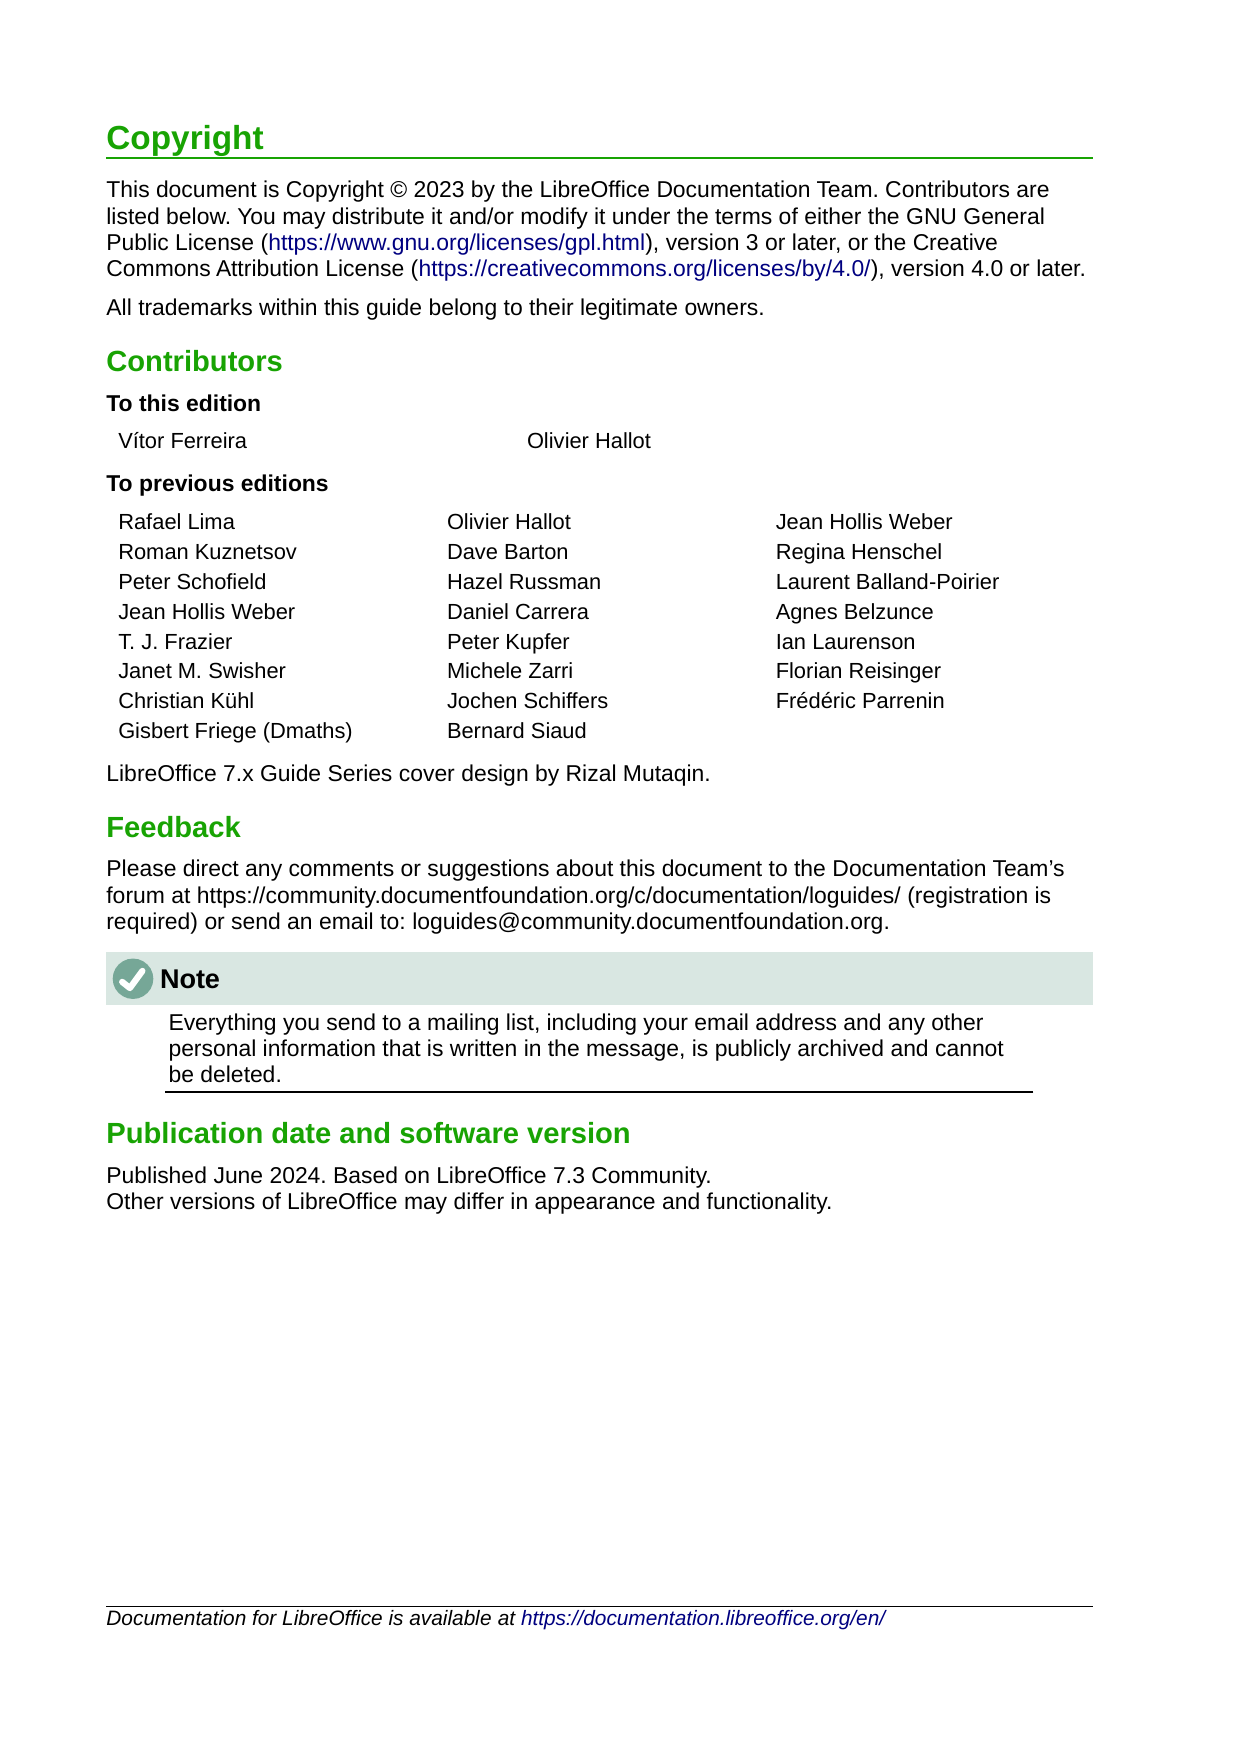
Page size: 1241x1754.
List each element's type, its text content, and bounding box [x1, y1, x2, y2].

table_cell Florian Reisinger [764, 659, 1093, 688]
table_cell Hazel Russman [435, 569, 764, 599]
table_cell Jochen Schiffers [435, 688, 764, 718]
subtitle Publication date and software version [106, 1116, 1093, 1150]
table_header [766, 429, 1093, 458]
text Everything you send to a mailing list, including your email address and any other personal information that is written in the message, is publicly archived and cannot be deleted. [165, 1005, 1033, 1091]
table_cell Bernard Siaud [435, 718, 764, 748]
text Published June 2024. Based on LibreOffice 7.3 Community. Other versions of LibreOffice may differ in appearance and functionality. [106, 1162, 1093, 1214]
table_header Rafael Lima [106, 509, 435, 539]
table_cell Daniel Carrera [435, 599, 764, 628]
table_cell Janet M. Swisher [106, 659, 435, 688]
table_header Vítor Ferreira [106, 429, 440, 458]
text To this edition [106, 389, 1093, 416]
subtitle Note [106, 952, 1093, 1005]
table_cell Regina Henschel [764, 539, 1093, 569]
table_cell Ian Laurenson [764, 629, 1093, 658]
table_cell Peter Schofield [106, 569, 435, 599]
table_cell Agnes Belzunce [764, 599, 1093, 628]
table_cell Christian Kühl [106, 688, 435, 718]
table_cell Jean Hollis Weber [106, 599, 435, 628]
table_cell Peter Kupfer [435, 629, 764, 658]
table_header Olivier Hallot [440, 429, 766, 458]
text Please direct any comments or suggestions about this document to the Documentation Team’s forum at https://community.documentfoundation.org/c/documentation/loguides/ (registration is required) or send an email to: loguides@community.documentfoundation.org. [106, 855, 1093, 934]
table_cell Frédéric Parrenin [764, 688, 1093, 718]
text LibreOffice 7.x Guide Series cover design by Rizal Mutaqin. [106, 760, 1093, 786]
subtitle Contributors [106, 344, 1093, 378]
table_cell T. J. Frazier [106, 629, 435, 658]
table_header Jean Hollis Weber [764, 509, 1093, 539]
text All trademarks within this guide belong to their legitimate owners. [106, 294, 1093, 321]
text This document is Copyright © 2023 by the LibreOffice Documentation Team. Contributors are listed below. You may distribute it and/or modify it under the terms of either the GNU General Public License (https://www.gnu.org/licenses/gpl.html), version 3 or later, or the Creative Commons Attribution License (https://creativecommons.org/licenses/by/4.0/), version 4.0 or later. [106, 176, 1093, 282]
text To previous editions [106, 470, 1093, 496]
table_header Olivier Hallot [435, 509, 764, 539]
table_cell Dave Barton [435, 539, 764, 569]
table_cell Laurent Balland-Poirier [764, 569, 1093, 599]
table_cell [764, 718, 1093, 748]
table_cell Gisbert Friege (Dmaths) [106, 718, 435, 748]
table_cell Roman Kuznetsov [106, 539, 435, 569]
subtitle Copyright [106, 118, 1093, 157]
table_cell Michele Zarri [435, 659, 764, 688]
subtitle Feedback [106, 810, 1093, 843]
